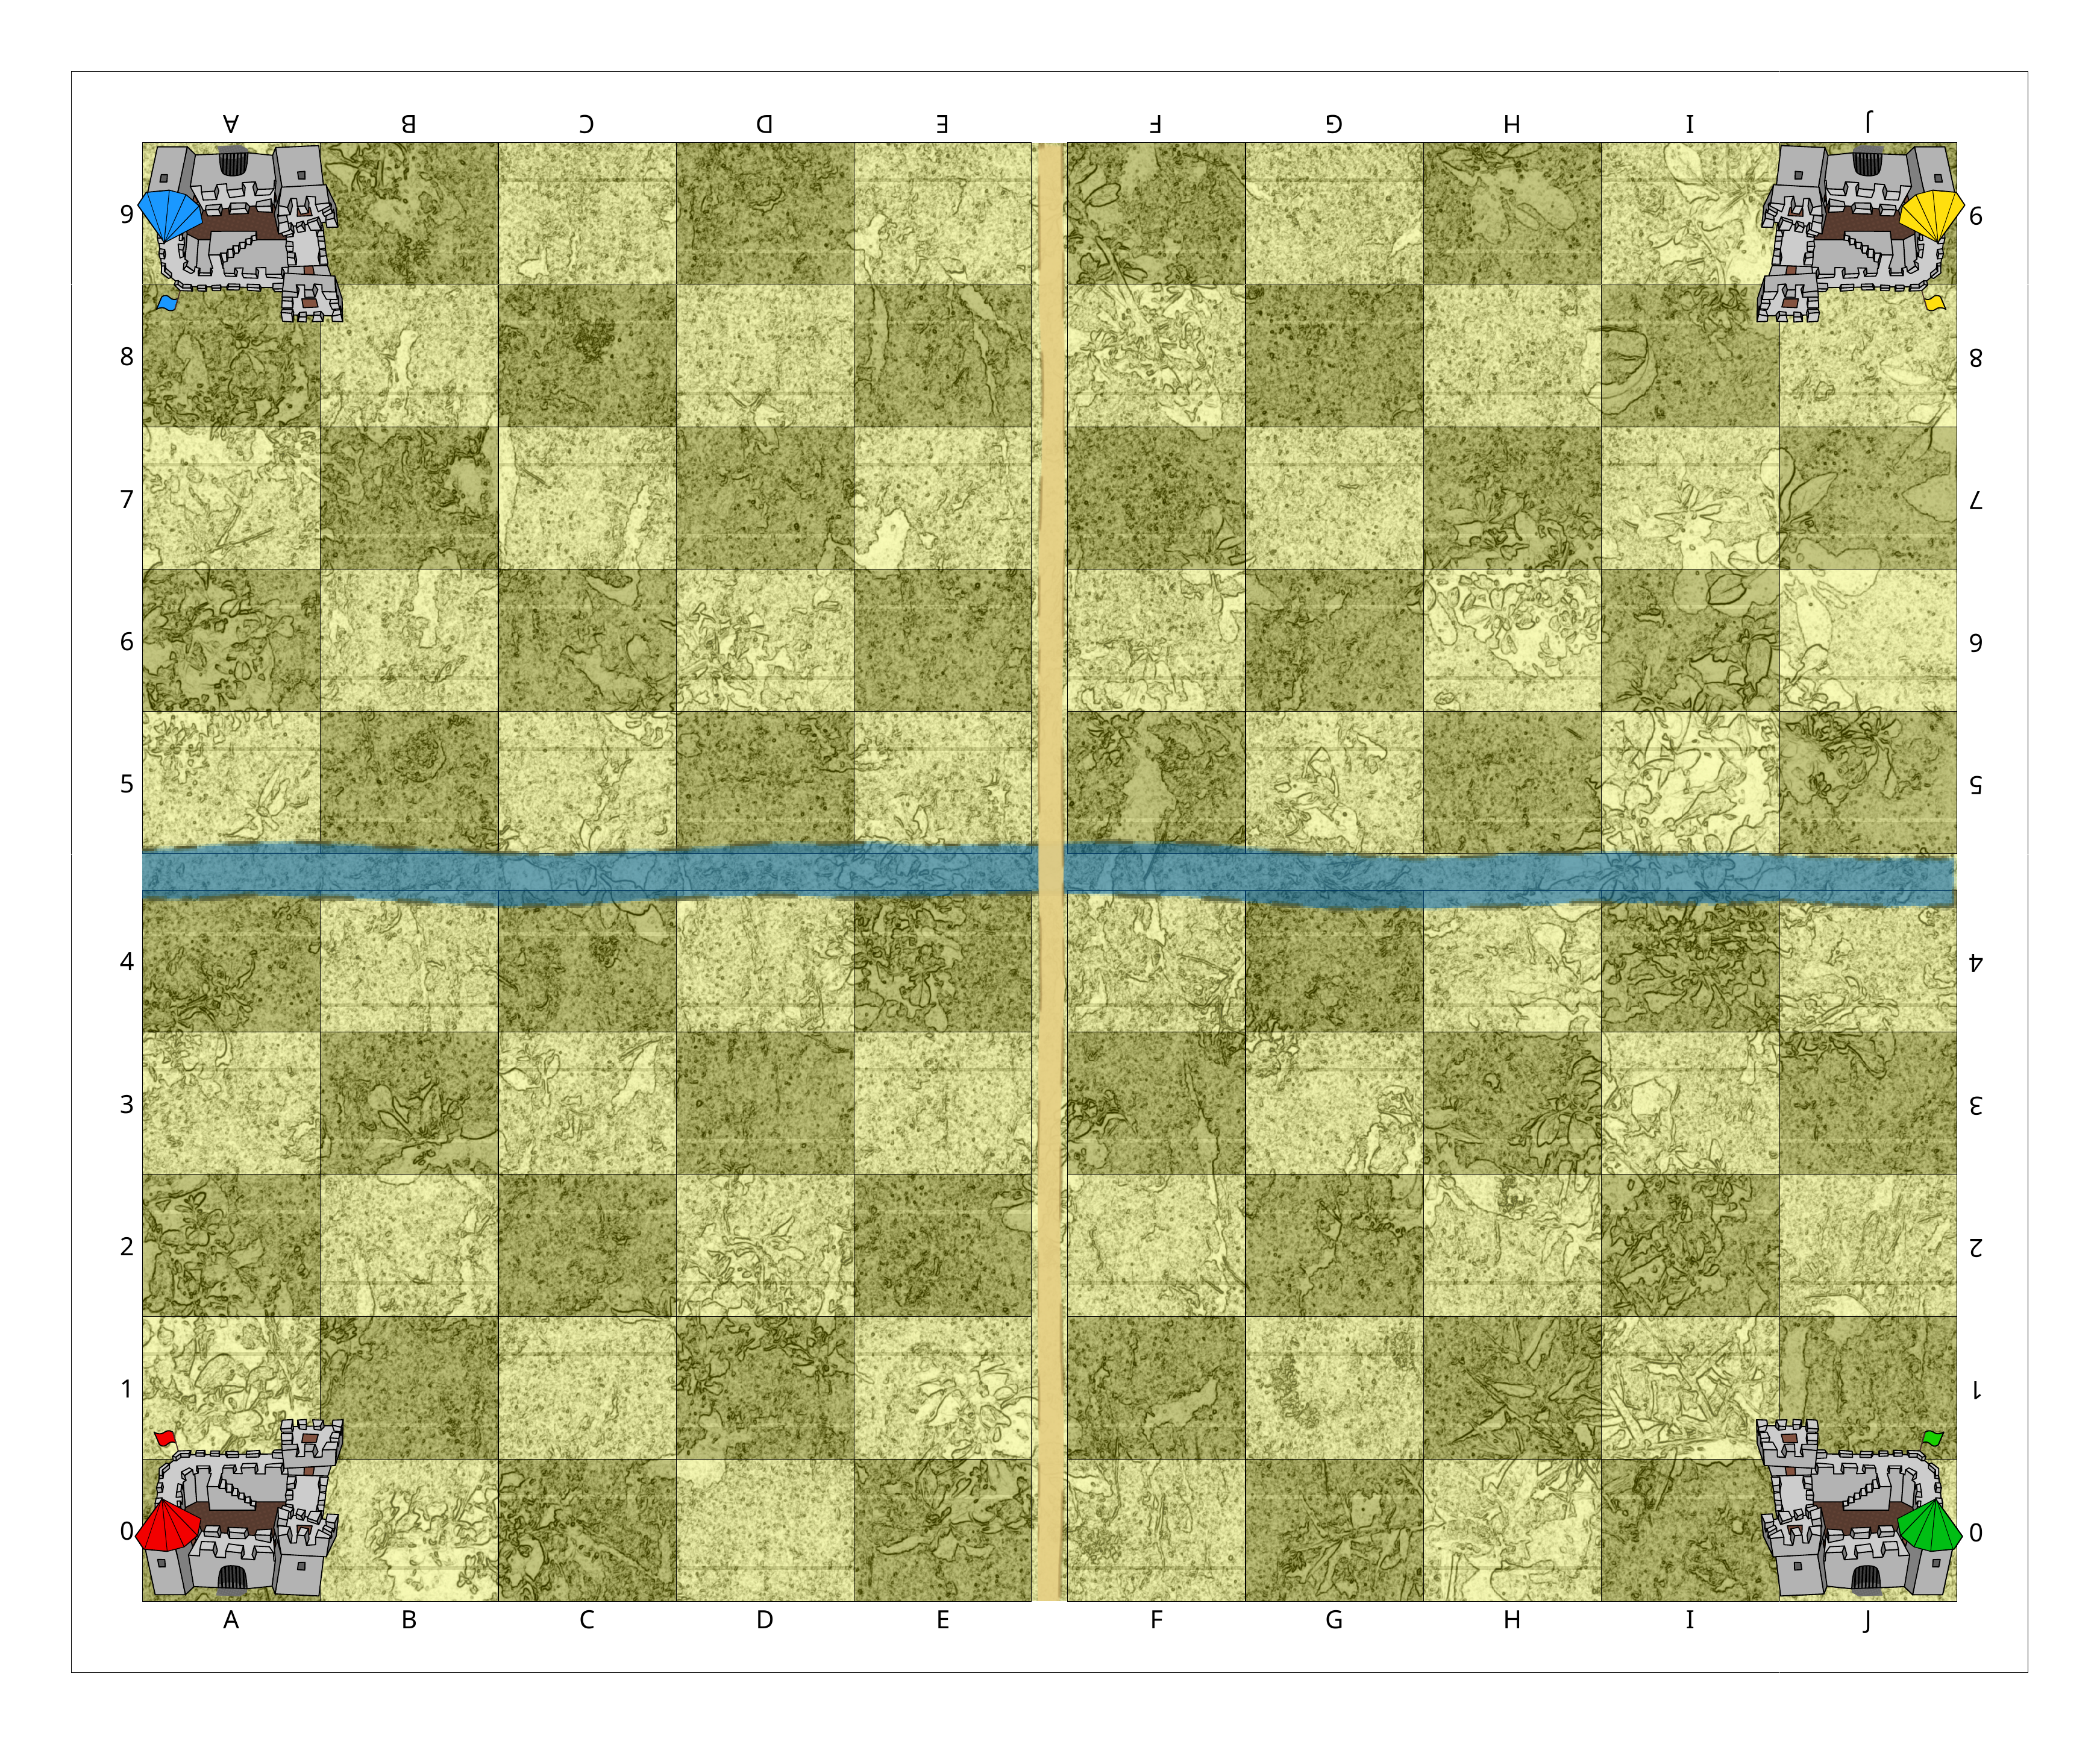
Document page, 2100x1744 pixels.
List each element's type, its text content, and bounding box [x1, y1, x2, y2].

table_cell [1957, 1317, 2028, 1460]
table_cell I [1601, 1602, 1779, 1672]
table_cell 8 [72, 285, 142, 427]
table_header [1067, 72, 1245, 142]
table_cell 1 [72, 1317, 142, 1460]
table_header [1957, 72, 2028, 142]
table_header [1245, 72, 1423, 142]
table_header [1601, 72, 1779, 142]
table_cell 3 [72, 1032, 142, 1175]
table_cell 6 [72, 569, 142, 712]
table_cell A [142, 1602, 320, 1672]
table_cell [1957, 569, 2028, 712]
table_cell 9 [72, 142, 142, 284]
table_header [498, 72, 676, 142]
table_cell [72, 1602, 142, 1672]
table_cell 0 [72, 1460, 142, 1602]
table_cell [1957, 1460, 2028, 1602]
table_header [1779, 72, 1957, 142]
table_cell 7 [72, 427, 142, 569]
table_cell [1032, 1602, 1067, 1672]
table_cell D [676, 1602, 854, 1672]
table_header [676, 72, 854, 142]
table_cell C [498, 1602, 676, 1672]
table_cell [72, 855, 142, 890]
table_cell [1957, 1032, 2028, 1175]
table_cell 5 [72, 712, 142, 854]
table_cell F [1067, 1602, 1245, 1672]
table_header [320, 72, 498, 142]
table_cell 4 [72, 890, 142, 1032]
table_header [1032, 72, 1067, 142]
table_cell [1957, 285, 2028, 427]
table_header [142, 72, 320, 142]
table_cell E [854, 1602, 1032, 1672]
table_cell [1957, 855, 2028, 890]
table_cell [1957, 1175, 2028, 1317]
table_cell J [1779, 1602, 1957, 1672]
table_cell [1957, 1602, 2028, 1672]
table_cell 2 [72, 1175, 142, 1317]
table_cell [1957, 712, 2028, 854]
table_cell [1957, 142, 2028, 284]
picture [1038, 143, 1065, 1601]
table_header [72, 72, 142, 142]
table_cell H [1423, 1602, 1601, 1672]
table_cell B [320, 1602, 498, 1672]
table_header [1423, 72, 1601, 142]
table_header [854, 72, 1032, 142]
table_cell G [1245, 1602, 1423, 1672]
table_cell [1957, 427, 2028, 569]
table_cell [1957, 890, 2028, 1032]
